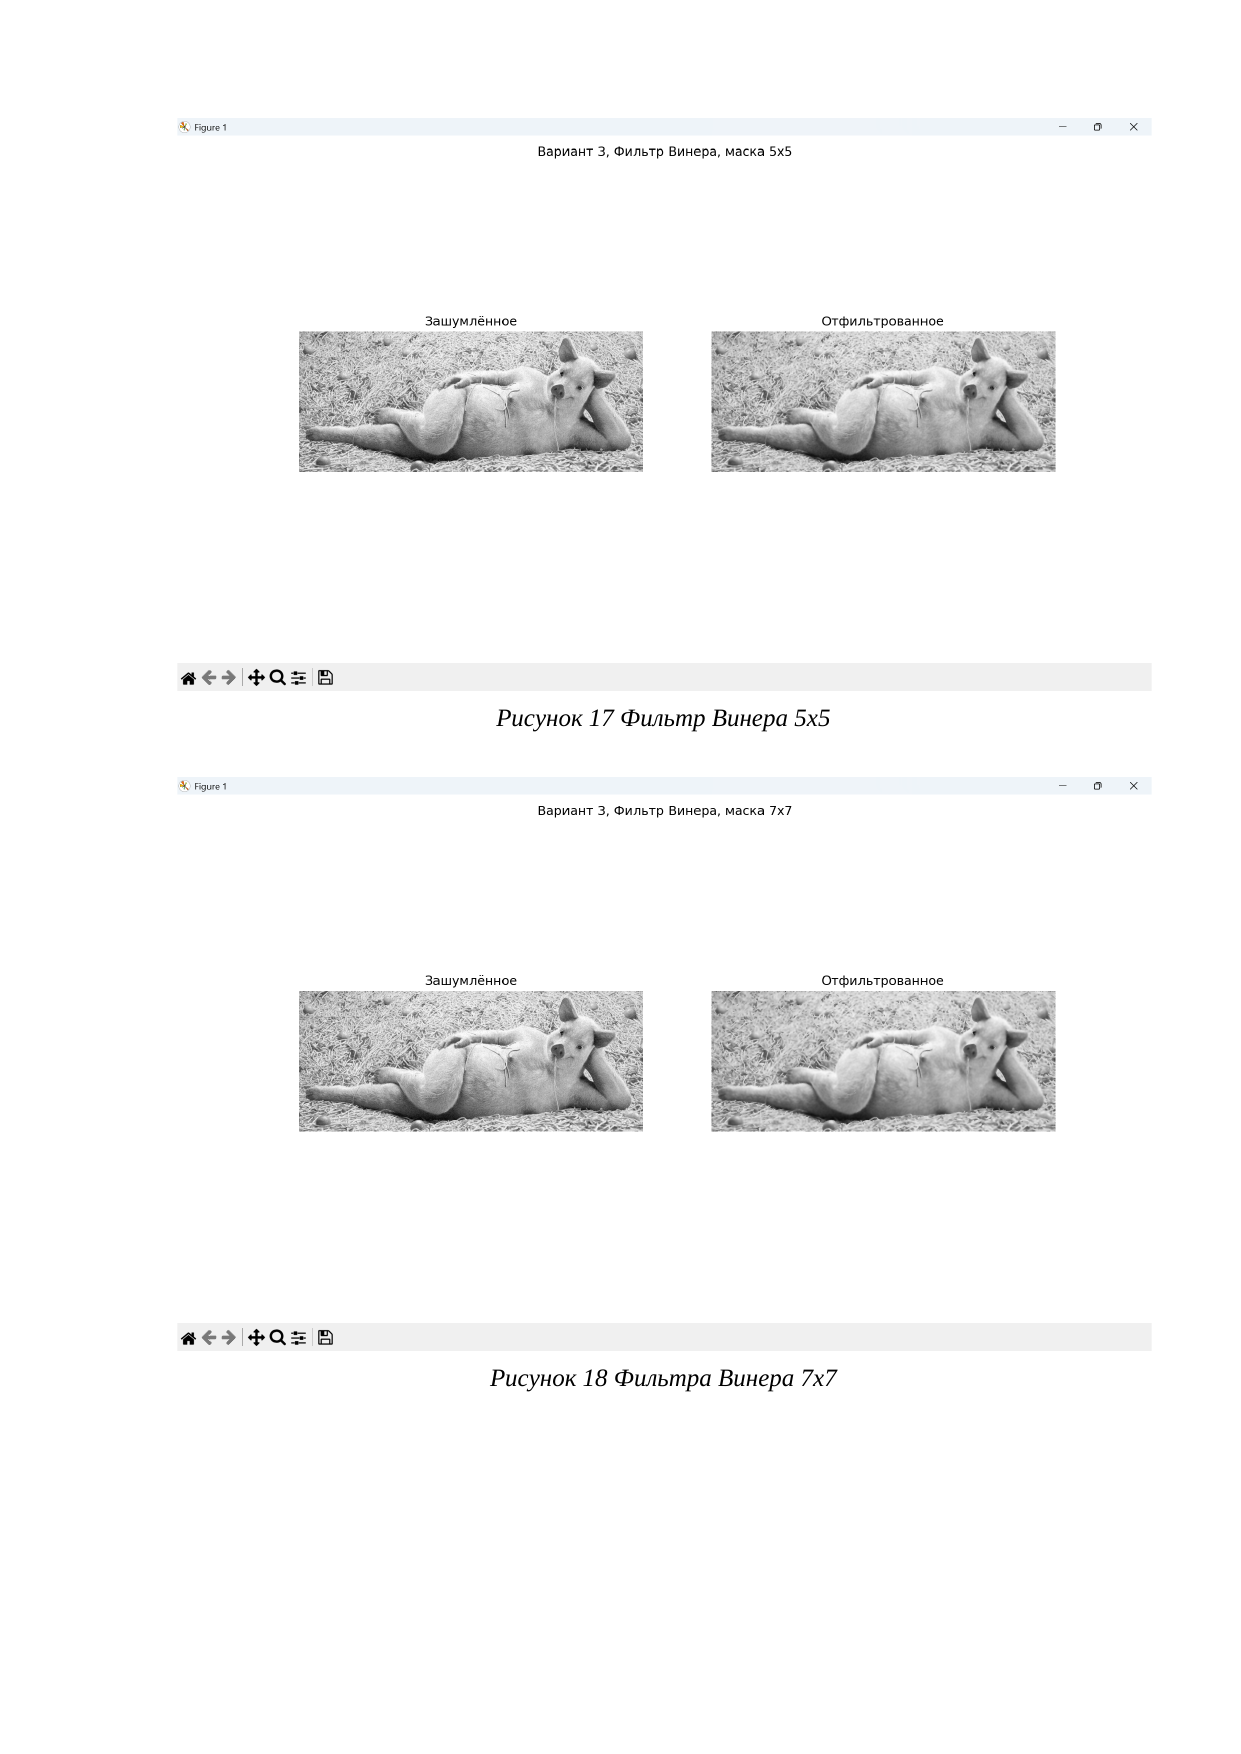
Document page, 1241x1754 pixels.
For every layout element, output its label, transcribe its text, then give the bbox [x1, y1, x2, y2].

text Рисунок 17 Фильтр Винера 5х5 [177, 703, 1152, 732]
text Рисунок 18 Фильтра Винера 7х7 [177, 1363, 1152, 1392]
